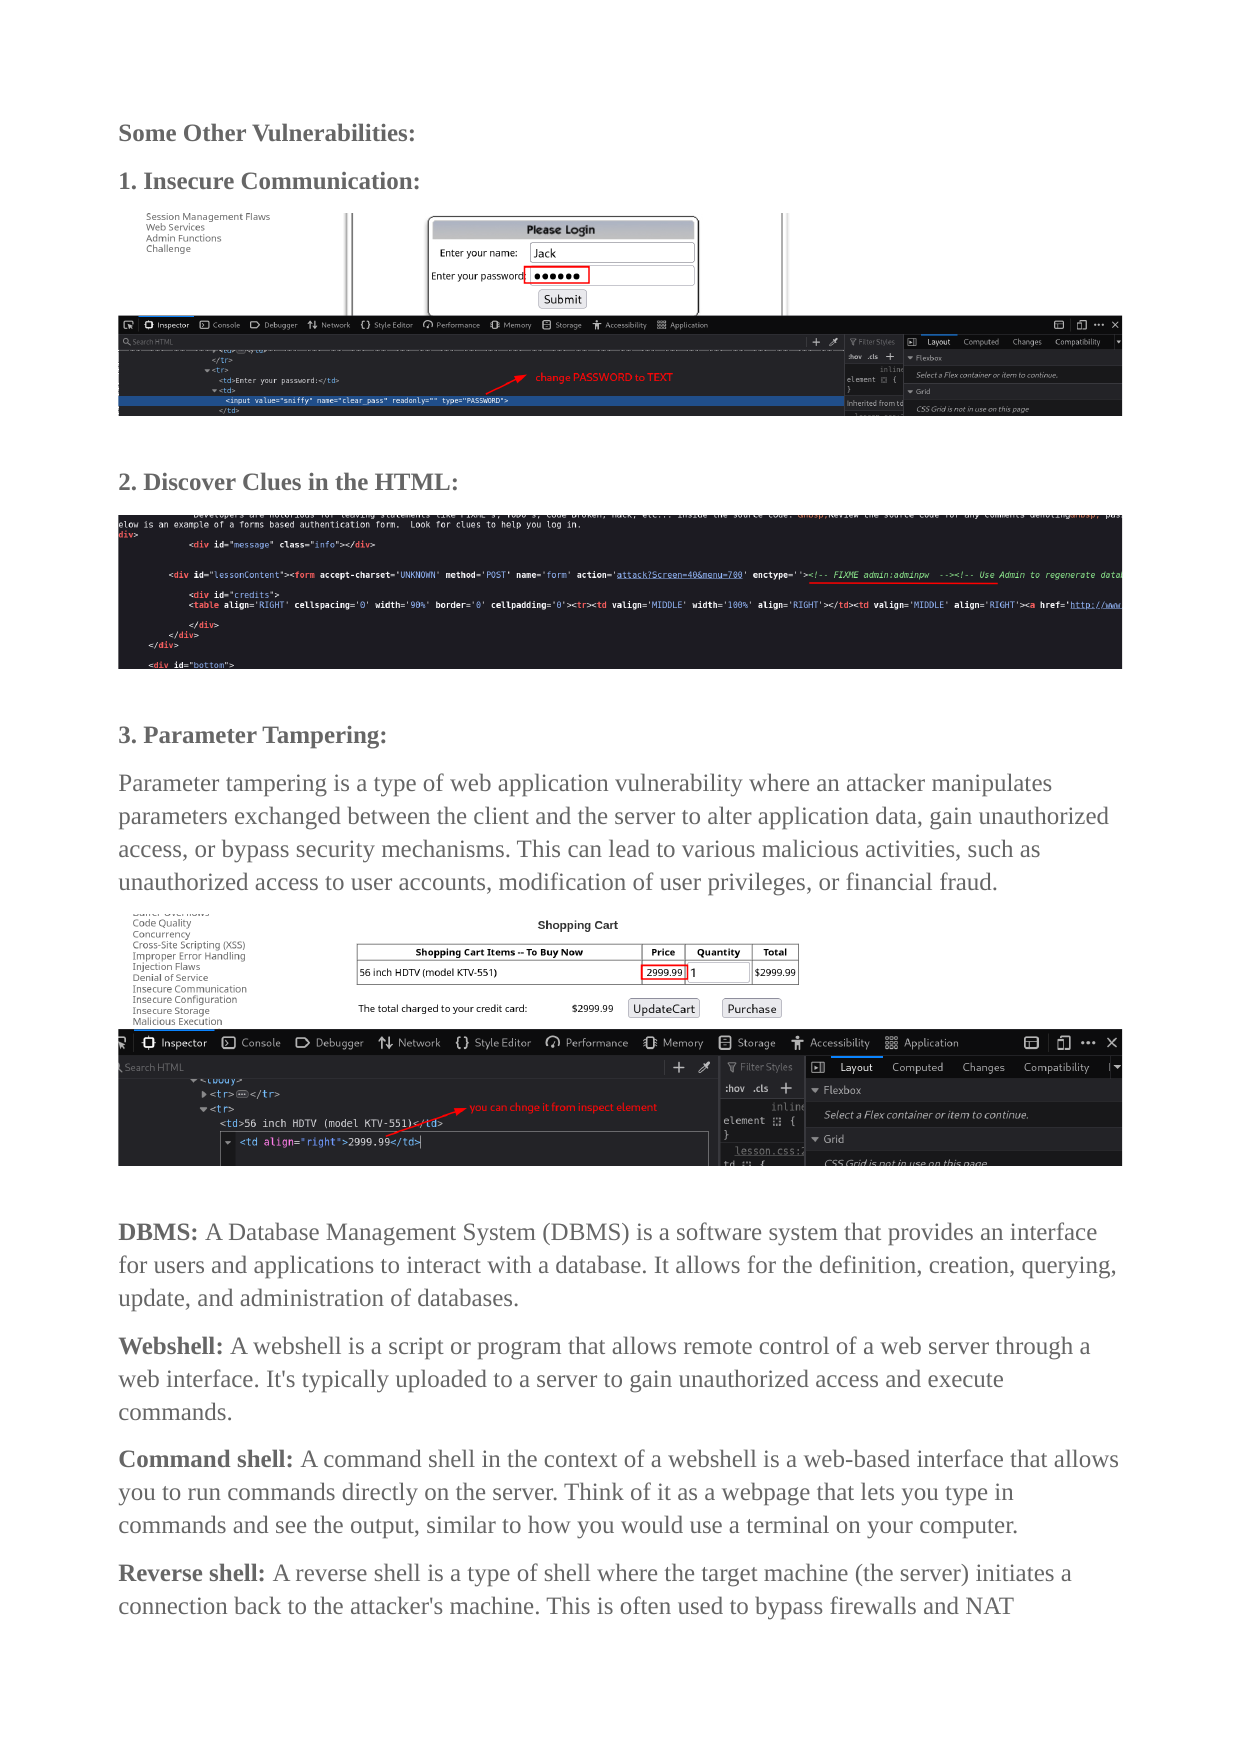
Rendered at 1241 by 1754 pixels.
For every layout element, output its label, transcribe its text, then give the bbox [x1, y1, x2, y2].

text Webshell: A webshell is a script or program that allows remote control of a web server through a web interface. It's typically uploaded to a server to gain unauthorized access and execute commands. [118, 1331, 1122, 1426]
text DBMS: A Database Management System (DBMS) is a software system that provides an interface for users and applications to interact with a database. It allows for the definition, creation, querying, update, and administration of databases. [118, 1217, 1122, 1312]
text 3. Parameter Tampering: [118, 720, 1122, 749]
text Parameter tampering is a type of web application vulnerability where an attacker manipulates parameters exchanged between the client and the server to alter application data, gain unauthorized access, or bypass security mechanisms. This can lead to various malicious activities, such as unauthorized access to user accounts, modification of user privileges, or financial fraud. [118, 768, 1122, 896]
text 1. Insecure Communication: [118, 166, 1122, 194]
text Reverse shell: A reverse shell is a type of shell where the target machine (the server) initiates a connection back to the attacker's machine. This is often used to bypass firewalls and NAT [118, 1558, 1122, 1620]
text Some Other Vulnerabilities: [118, 118, 1122, 147]
picture [118, 515, 1123, 669]
picture [118, 914, 1123, 1166]
picture [118, 213, 1123, 416]
text 2. Discover Clues in the HTML: [118, 467, 1122, 496]
text Command shell: A command shell in the context of a webshell is a web-based interface that allows you to run commands directly on the server. Think of it as a webpage that lets you type in commands and see the output, similar to how you would use a terminal on your computer. [118, 1444, 1122, 1539]
